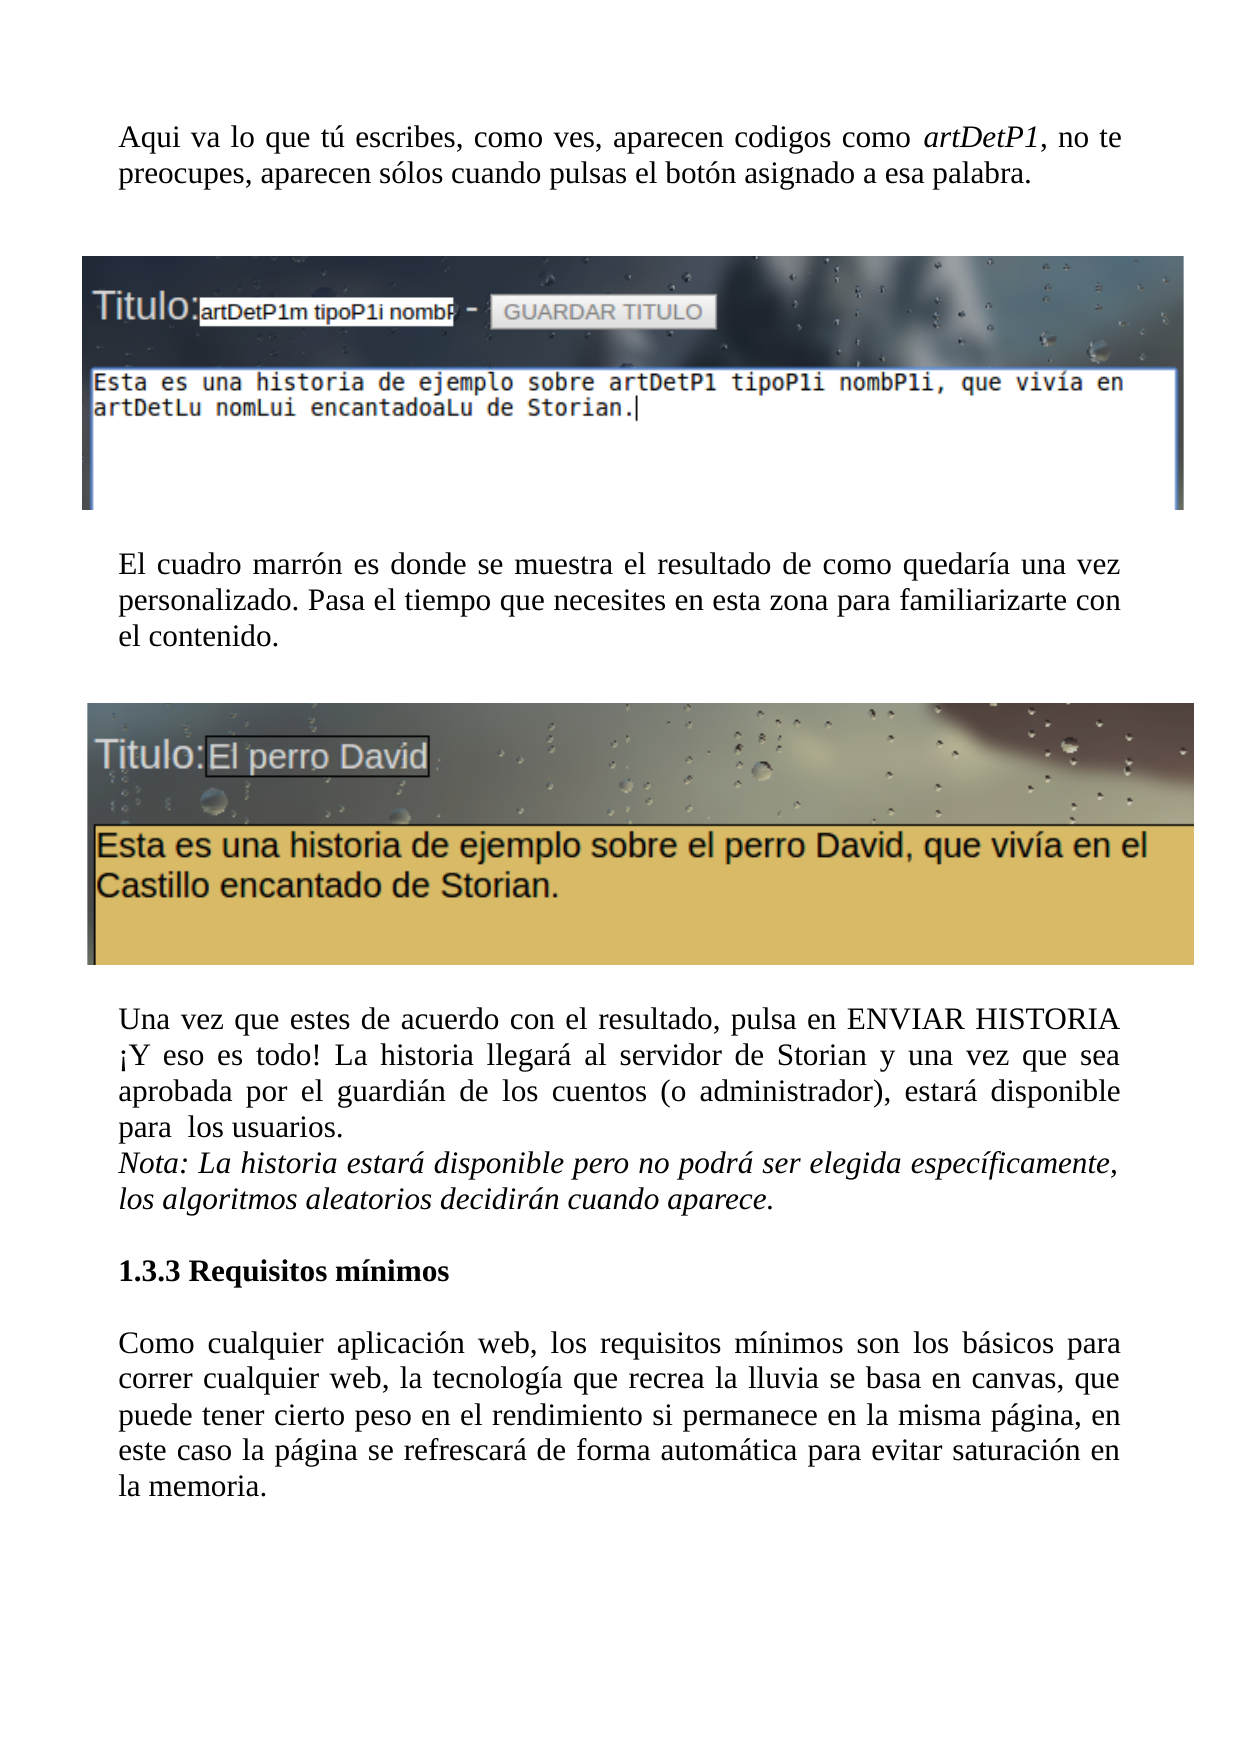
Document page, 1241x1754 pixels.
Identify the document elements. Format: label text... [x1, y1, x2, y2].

text 1.3.3 Requisitos mínimos [118, 1252, 1122, 1288]
text Nota: La historia estará disponible pero no podrá ser elegida específicamente, los algoritmos aleatorios decidirán cuando aparece. [118, 1144, 1122, 1216]
text Una vez que estes de acuerdo con el resultado, pulsa en ENVIAR HISTORIA ¡Y eso es todo! La historia llegará al servidor de Storian y una vez que sea aprobada por el guardián de los cuentos (o administrador), estará disponible para los usuarios. [118, 1000, 1122, 1144]
text Como cualquier aplicación web, los requisitos mínimos son los básicos para correr cualquier web, la tecnología que recrea la lluvia se basa en canvas, que puede tener cierto peso en el rendimiento si permanece en la misma página, en este caso la página se refrescará de forma automática para evitar saturación en la memoria. [118, 1324, 1122, 1503]
text Aqui va lo que tú escribes, como ves, aparecen codigos como artDetP1, no te preocupes, aparecen sólos cuando pulsas el botón asignado a esa palabra. [118, 118, 1122, 190]
text El cuadro marrón es donde se muestra el resultado de como quedaría una vez personalizado. Pasa el tiempo que necesites en esta zona para familiarizarte con el contenido. [118, 546, 1122, 653]
picture [790, 703, 1194, 965]
picture [82, 256, 459, 510]
